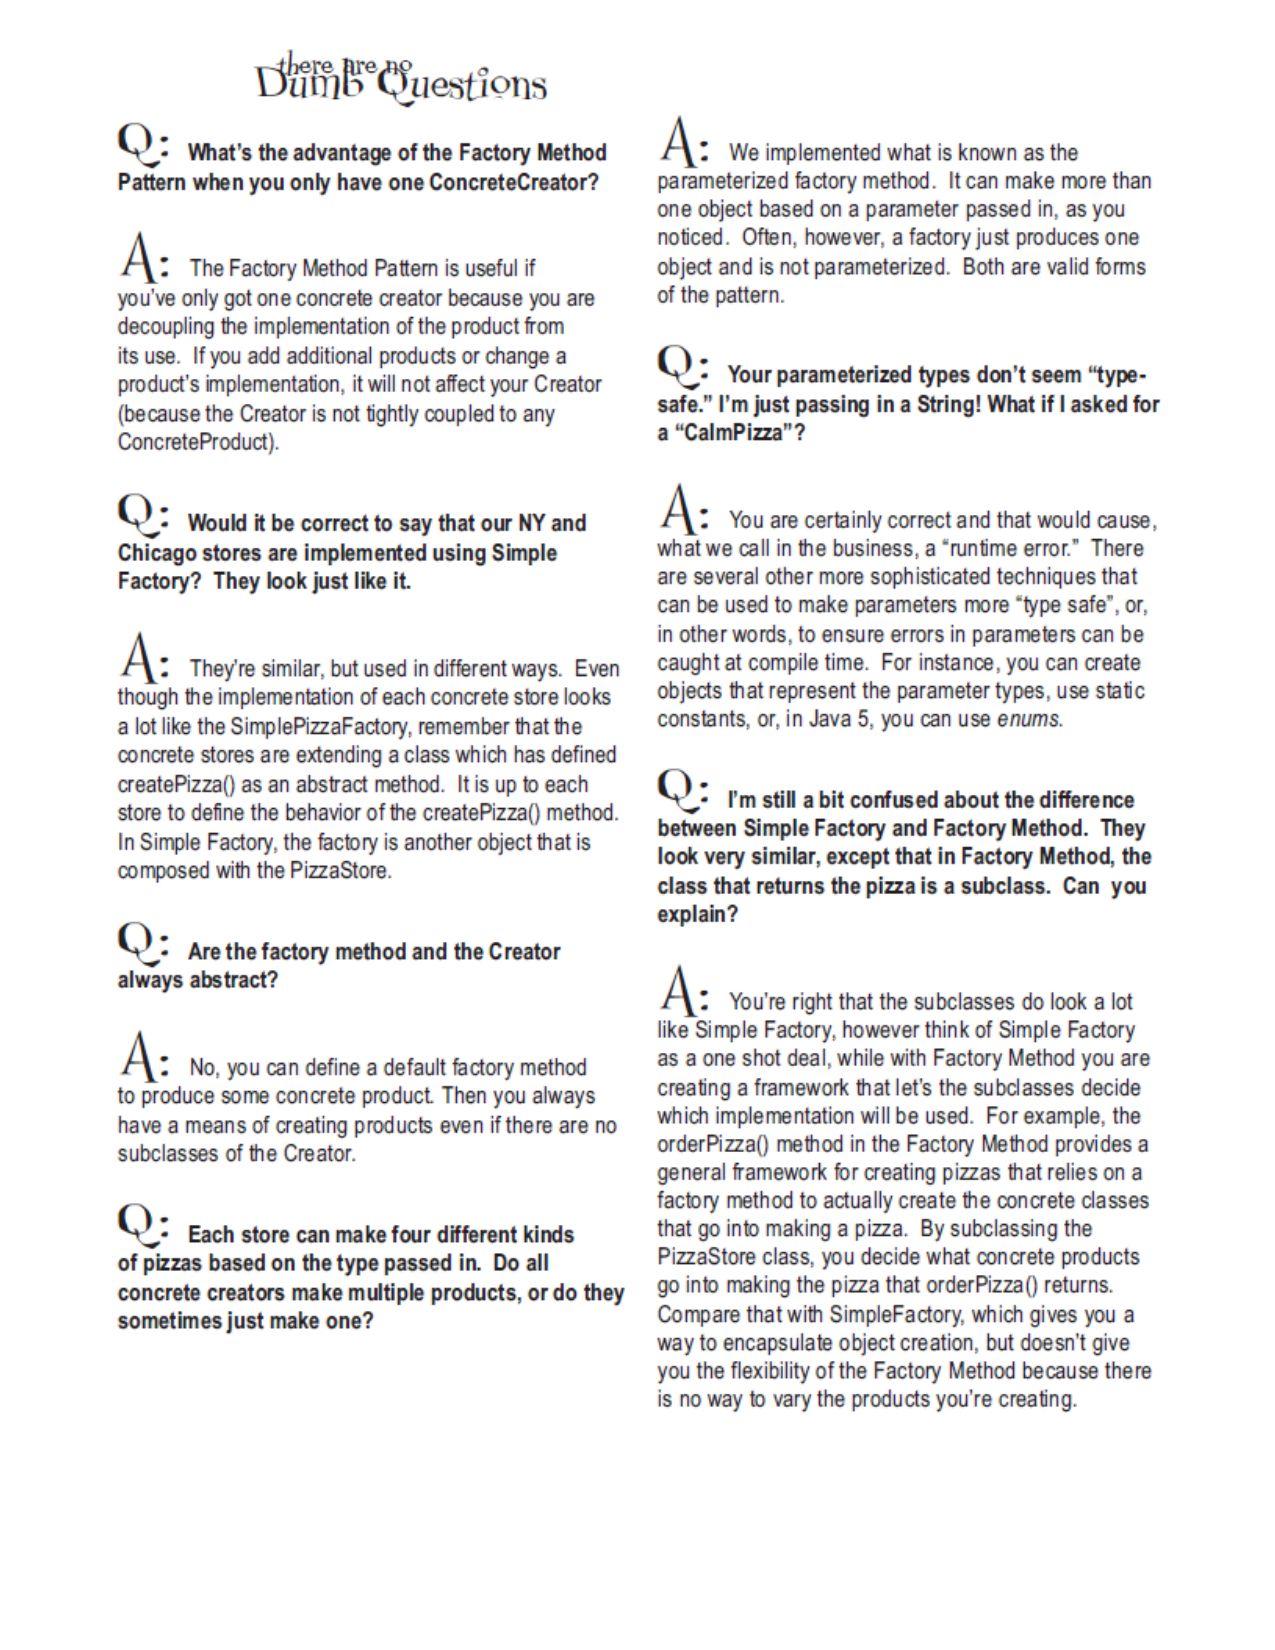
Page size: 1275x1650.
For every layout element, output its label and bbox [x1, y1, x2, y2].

picture [104, 48, 1171, 1421]
